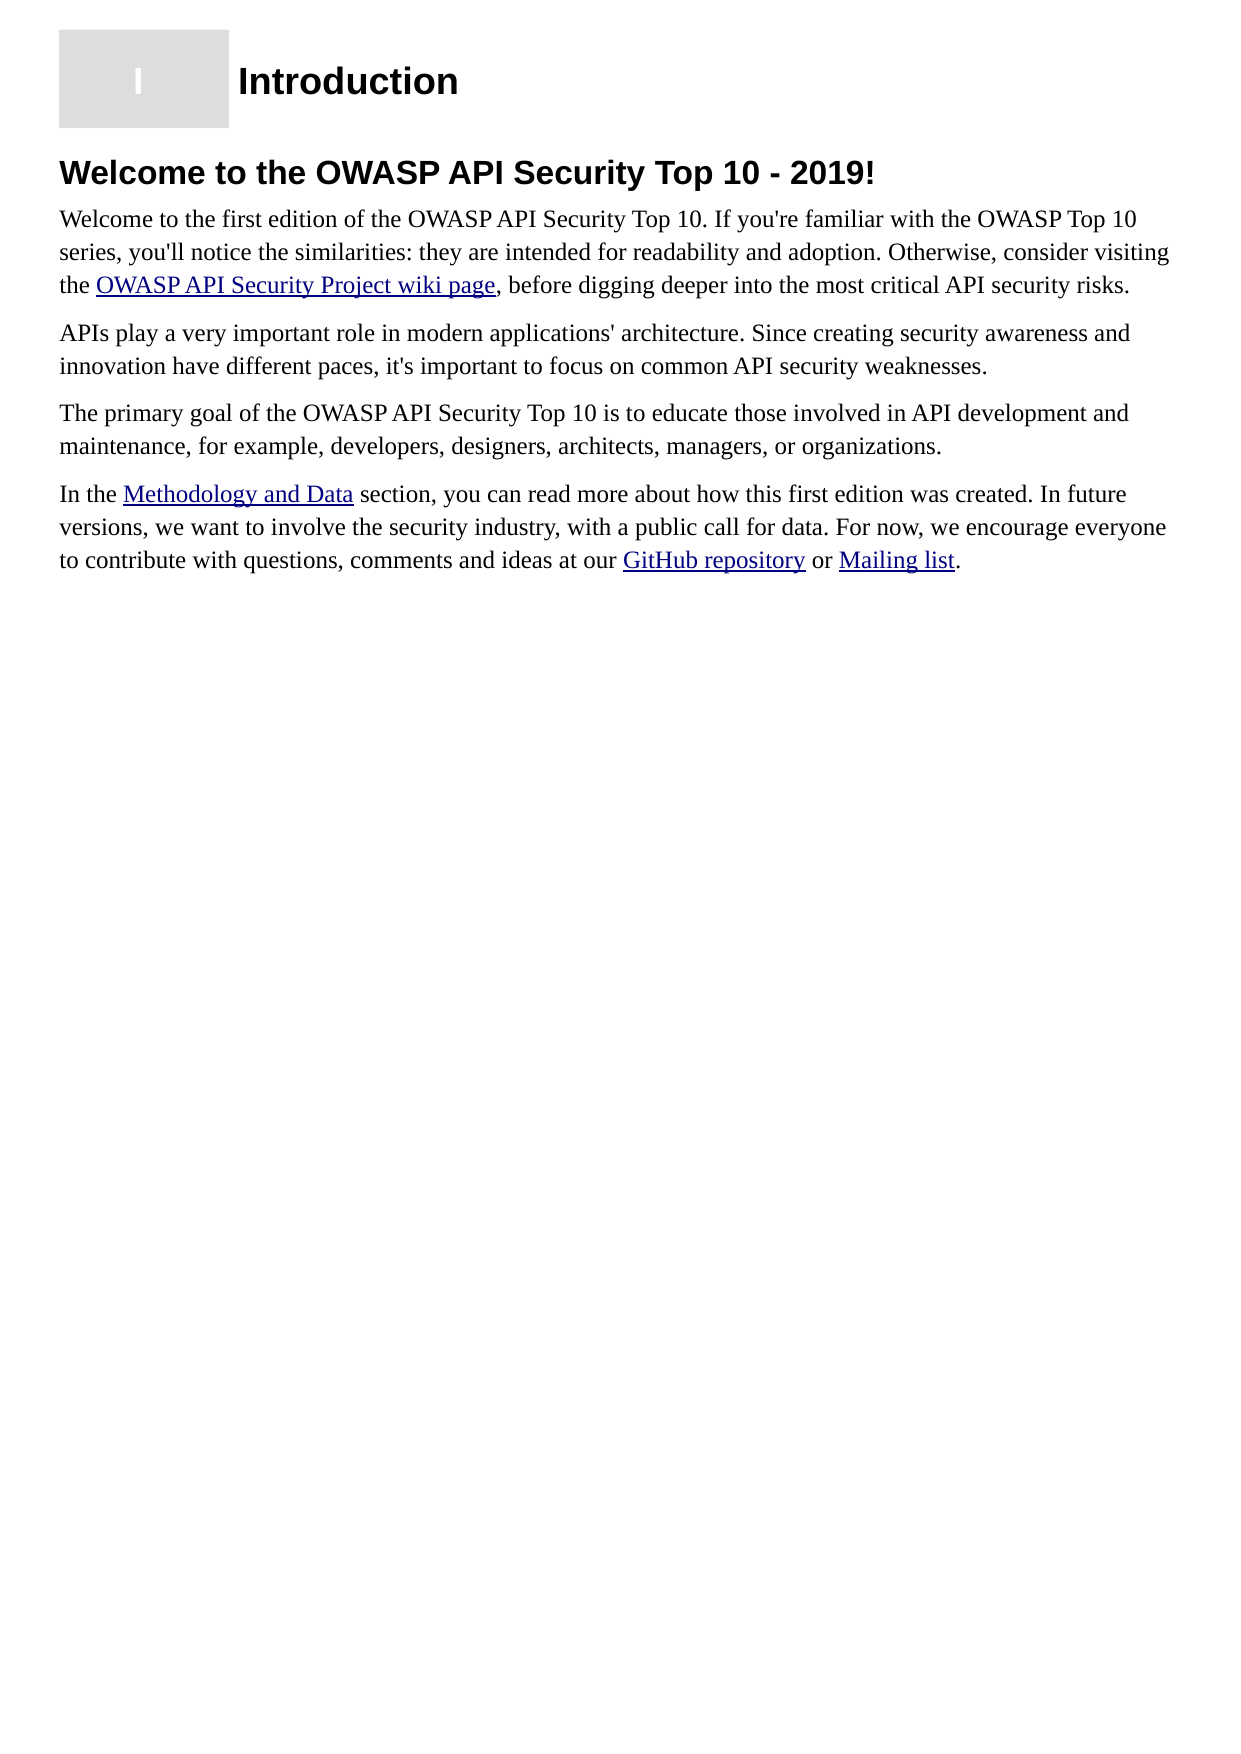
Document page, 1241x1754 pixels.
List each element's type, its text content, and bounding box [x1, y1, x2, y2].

subtitle Welcome to the OWASP API Security Top 10 - 2019! [59, 153, 1181, 192]
text In the Methodology and Data section, you can read more about how this first edition was created. In future versions, we want to involve the security industry, with a public call for data. For now, we encourage everyone to contribute with questions, comments and ideas at our GitHub repository or Mailing list. [59, 479, 1181, 574]
text The primary goal of the OWASP API Security Top 10 is to educate those involved in API development and maintenance, for example, developers, designers, architects, managers, or organizations. [59, 398, 1181, 460]
text Welcome to the first edition of the OWASP API Security Top 10. If you're familiar with the OWASP Top 10 series, you'll notice the similarities: they are intended for readability and adoption. Otherwise, consider visiting the OWASP API Security Project wiki page, before digging deeper into the most critical API security risks. [59, 204, 1181, 299]
text APIs play a very important role in modern applications' architecture. Since creating security awareness and innovation have different paces, it's important to focus on common API security weaknesses. [59, 318, 1181, 379]
